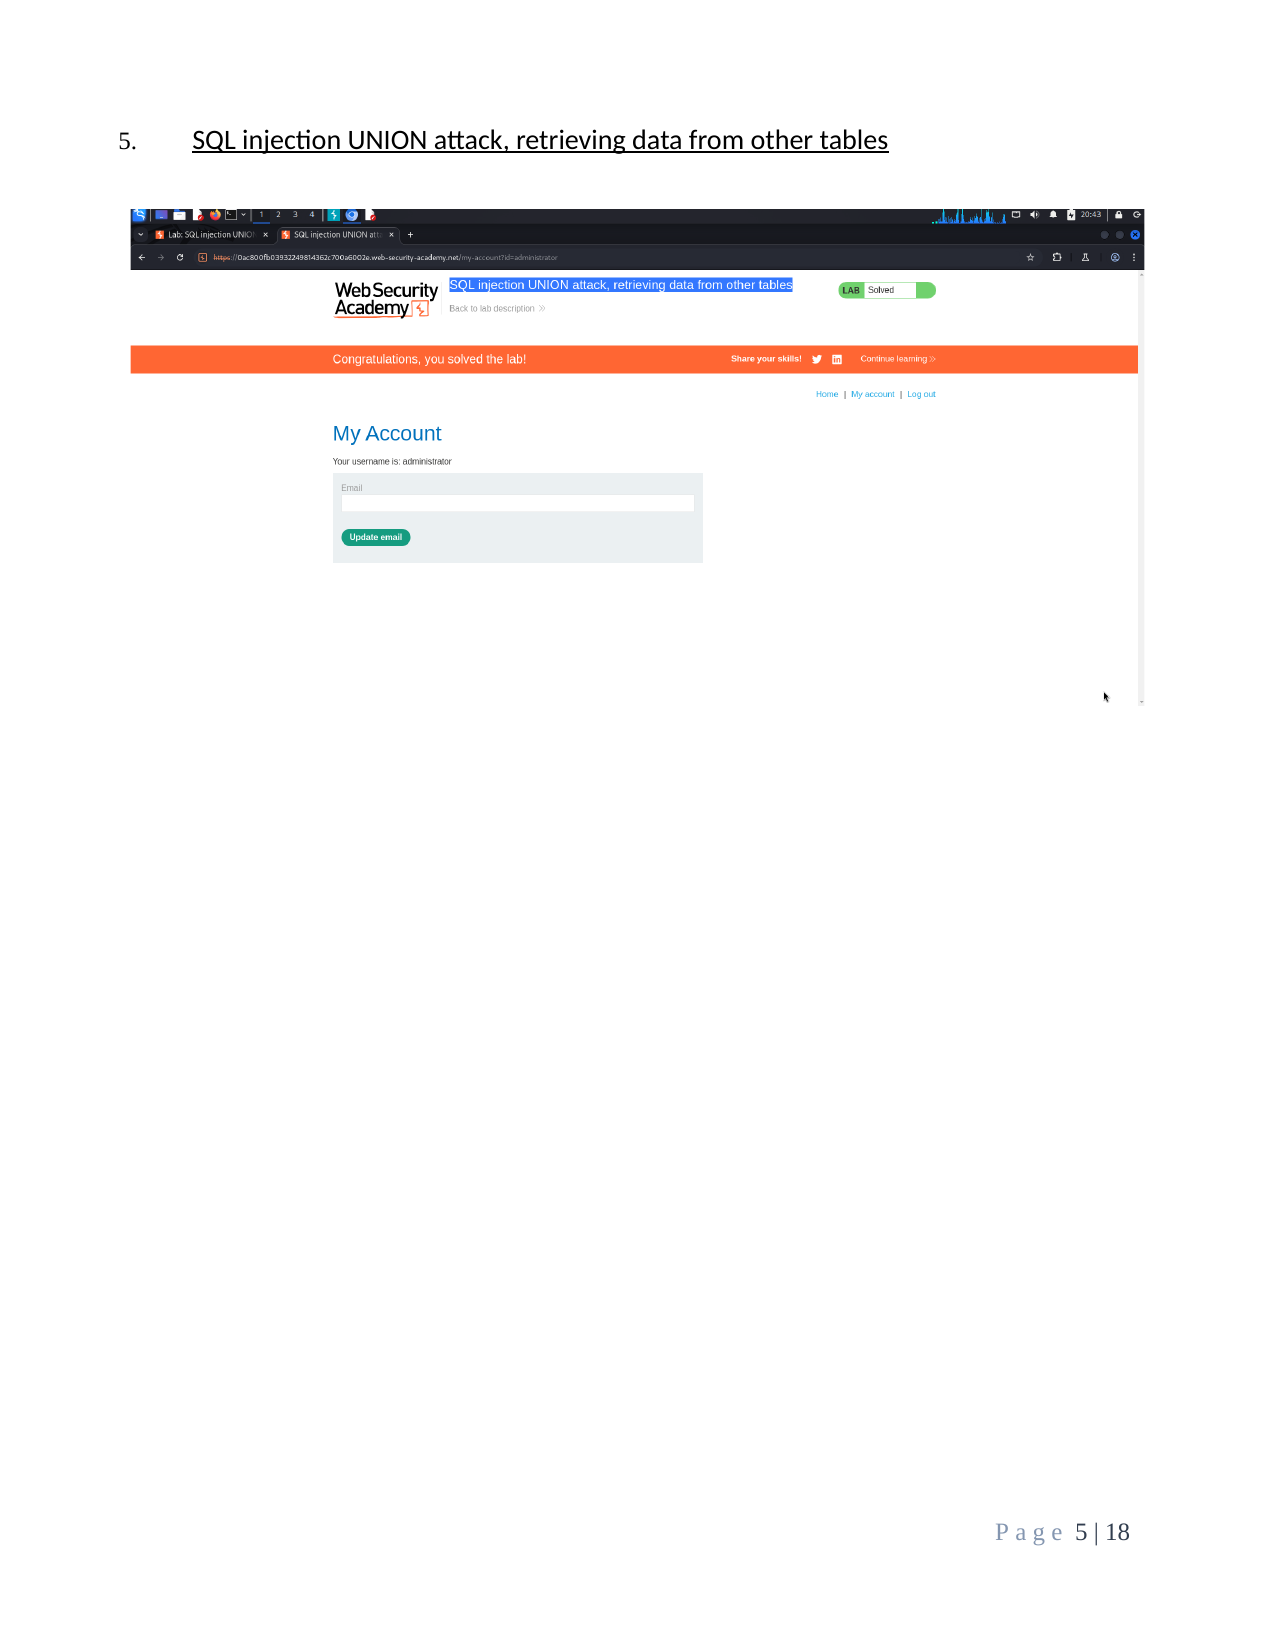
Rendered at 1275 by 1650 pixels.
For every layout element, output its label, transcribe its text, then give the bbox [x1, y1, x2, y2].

list SQL injection UNION attack, retrieving data from other tables [118, 122, 1144, 156]
